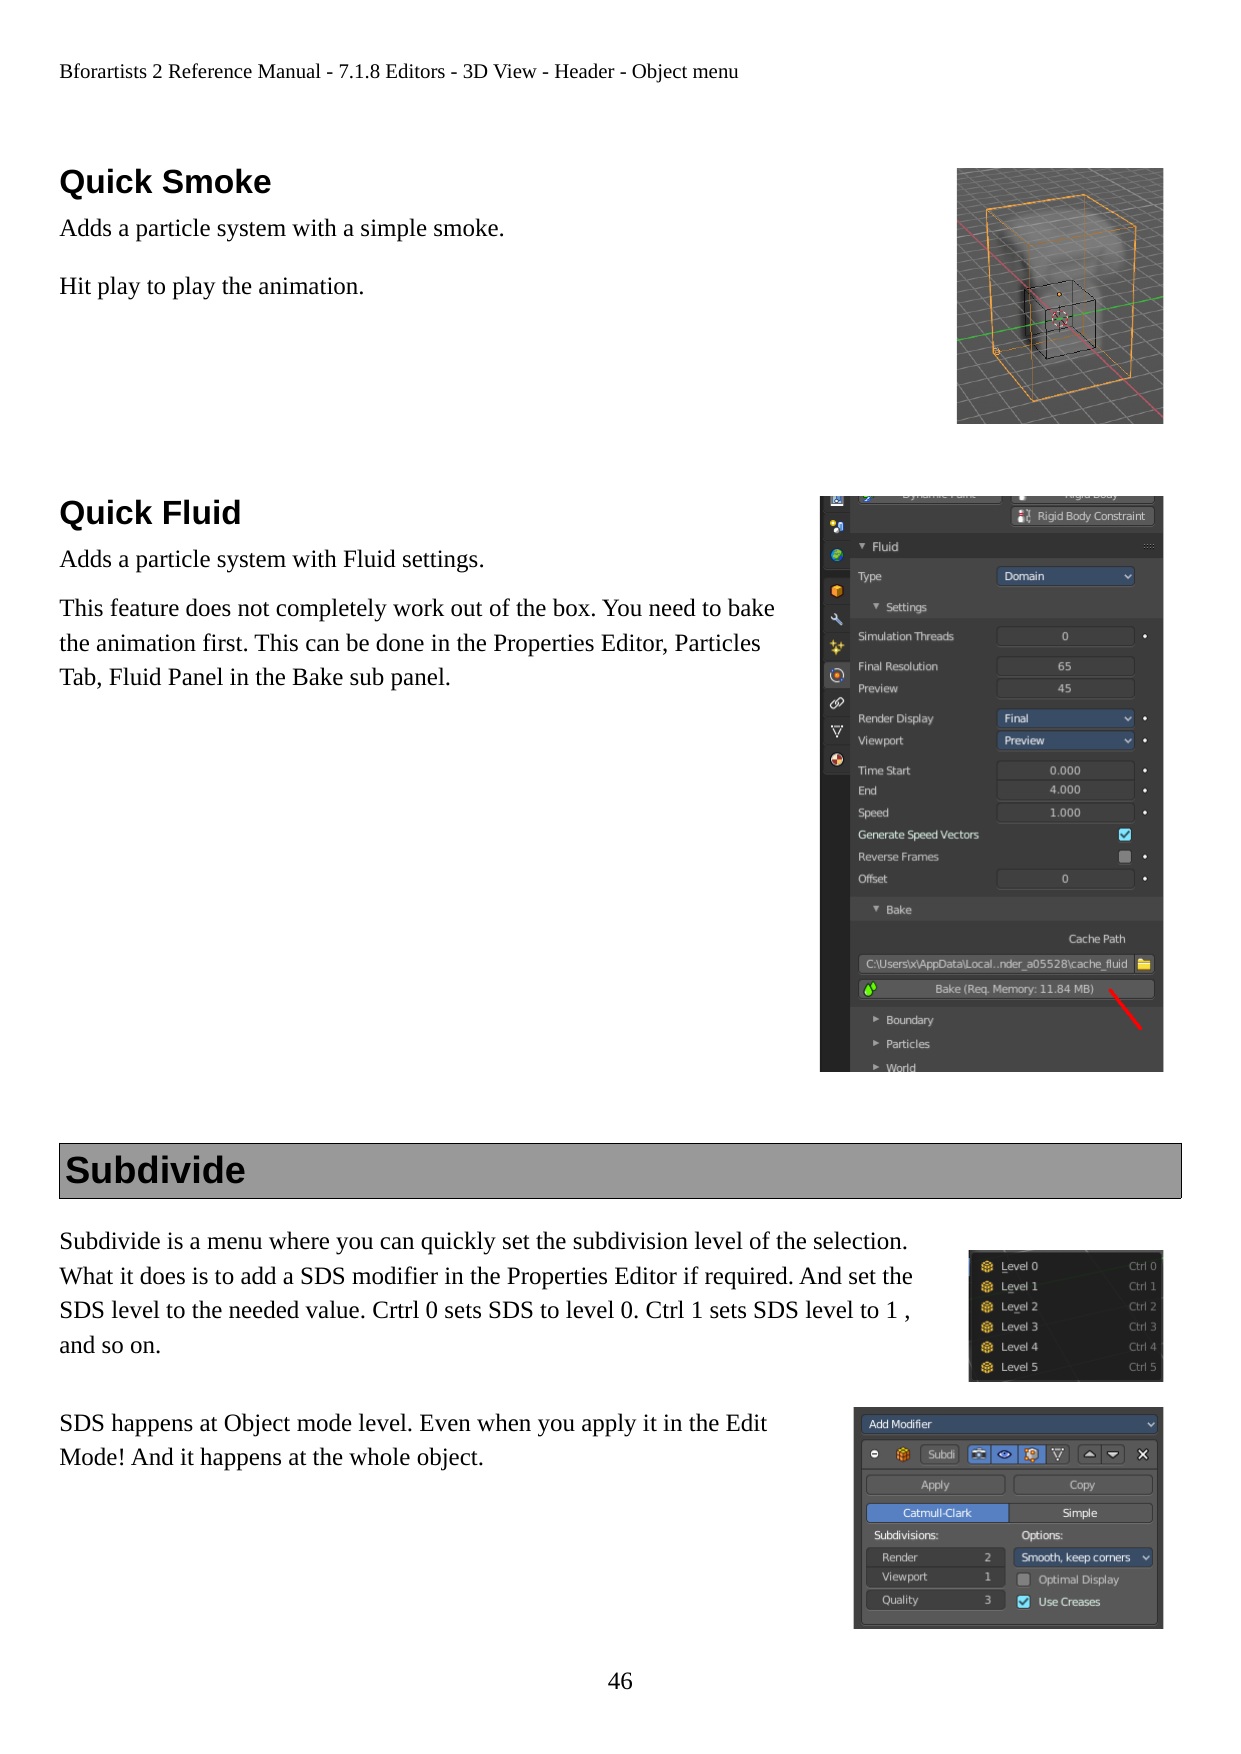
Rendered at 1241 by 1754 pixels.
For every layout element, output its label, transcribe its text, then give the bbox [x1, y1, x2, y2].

text This feature does not completely work out of the box. You need to bake the animation first. This can be done in the Properties Editor, Particles Tab, Fluid Panel in the Bake sub panel. [59, 593, 819, 691]
table_header Subdivide [60, 1144, 1181, 1198]
text Hit play to play the animation. [59, 271, 956, 299]
picture [956, 168, 1164, 424]
subtitle Quick Smoke [59, 162, 1181, 201]
text Subdivide is a menu where you can quickly set the subdivision level of the selection. What it does is to add a SDS modifier in the Properties Editor if required. And set the SDS level to the needed value. Crtrl 0 sets SDS to level 0. Ctrl 1 sets SDS level to 1 , and so on. [59, 1226, 1181, 1359]
subtitle Quick Fluid [59, 493, 1181, 532]
picture [819, 496, 1164, 1072]
picture [968, 1250, 1164, 1382]
text SDS happens at Object mode level. Even when you apply it in the Edit Mode! And it happens at the whole object. [59, 1408, 853, 1471]
picture [853, 1407, 1164, 1629]
text Adds a particle system with a simple smoke. [59, 213, 956, 242]
text Adds a particle system with Fluid settings. [59, 544, 819, 573]
